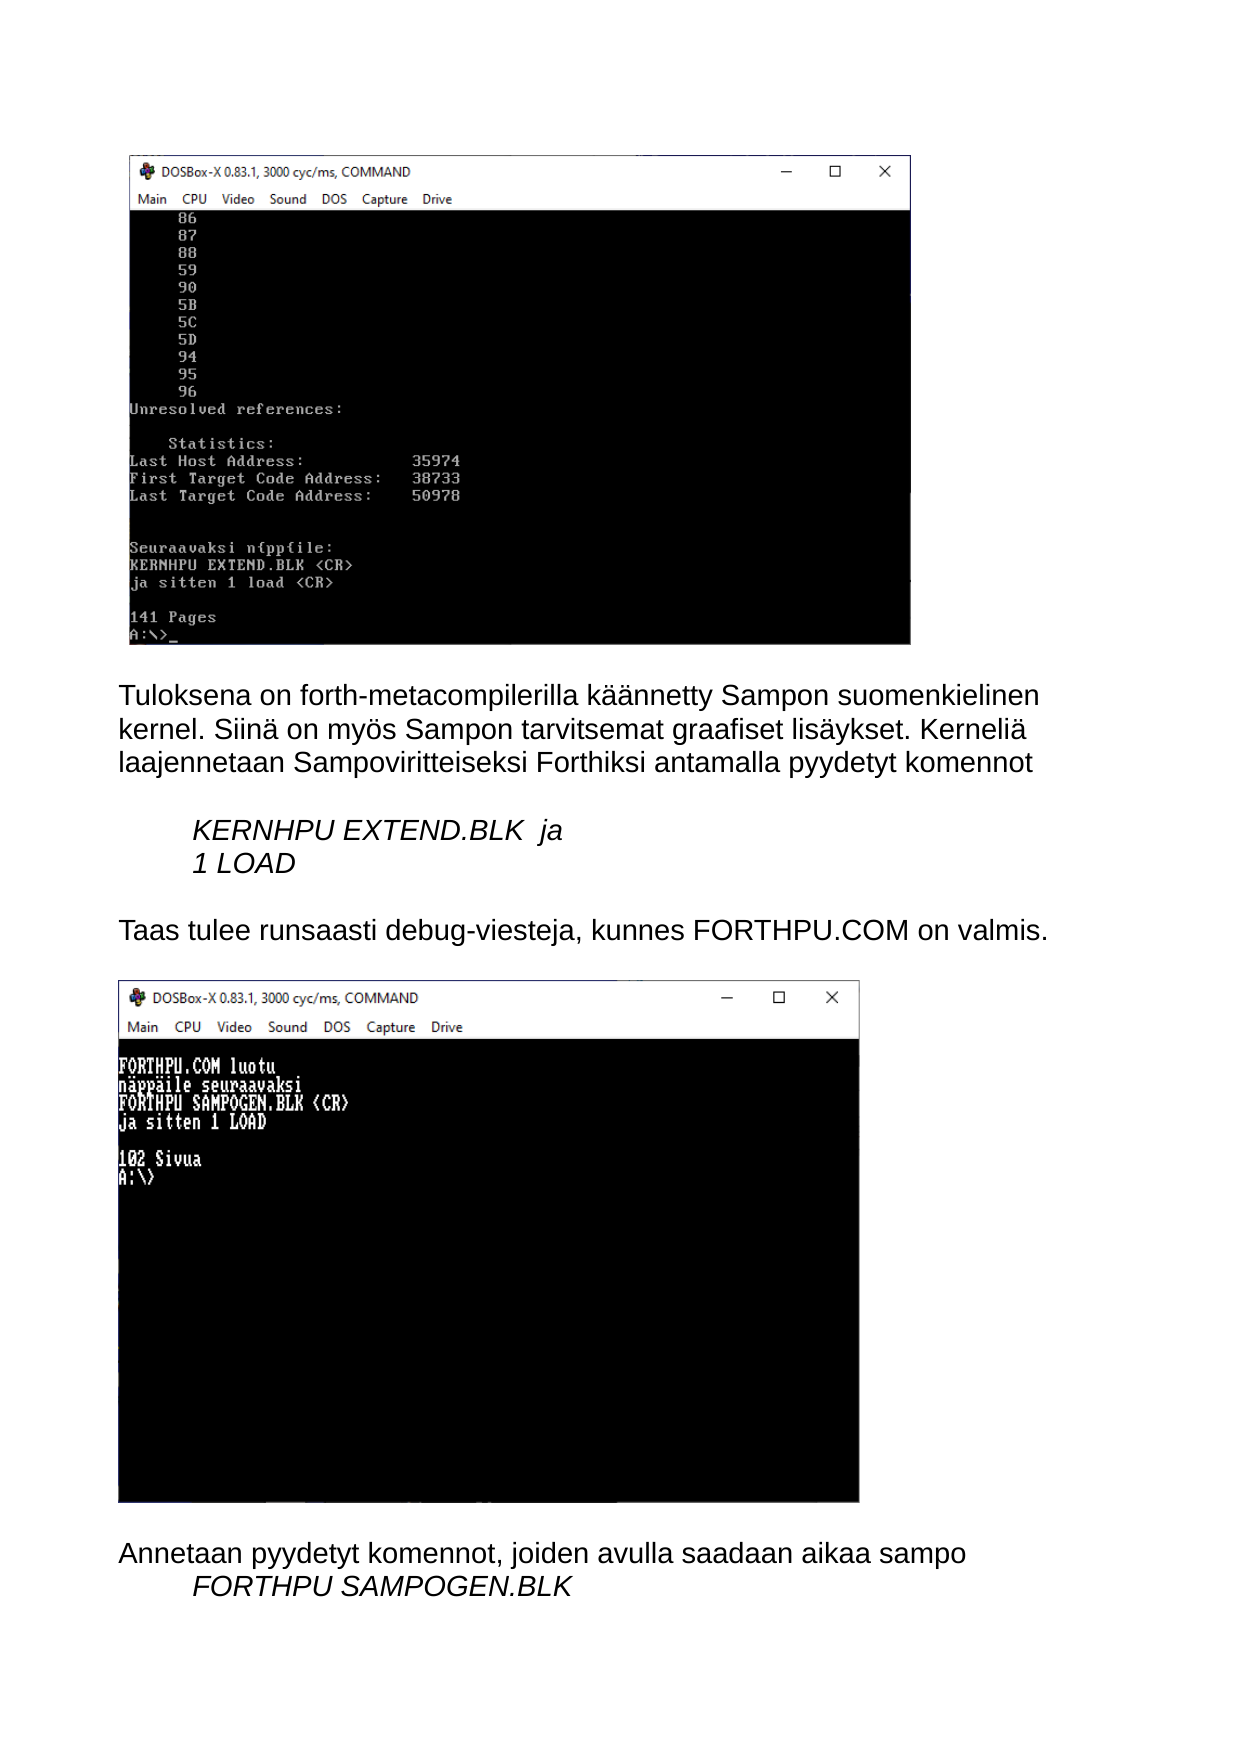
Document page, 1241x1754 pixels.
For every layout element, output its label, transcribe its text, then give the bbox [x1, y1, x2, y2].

text KERNHPU EXTEND.BLK ja [118, 813, 1122, 846]
text Tuloksena on forth-metacompilerilla käännetty Sampon suomenkielinen kernel. Siinä on myös Sampon tarvitsemat graafiset lisäykset. Kerneliä laajennetaan Sampoviritteiseksi Forthiksi antamalla pyydetyt komennot [118, 678, 1122, 779]
picture [118, 980, 860, 1503]
text 1 LOAD [118, 846, 1122, 880]
text Annetaan pyydetyt komennot, joiden avulla saadaan aikaa sampo [118, 1536, 1122, 1569]
text Taas tulee runsaasti debug-viesteja, kunnes FORTHPU.COM on valmis. [118, 913, 1122, 947]
text FORTHPU SAMPOGEN.BLK [118, 1569, 1122, 1603]
picture [129, 155, 911, 645]
